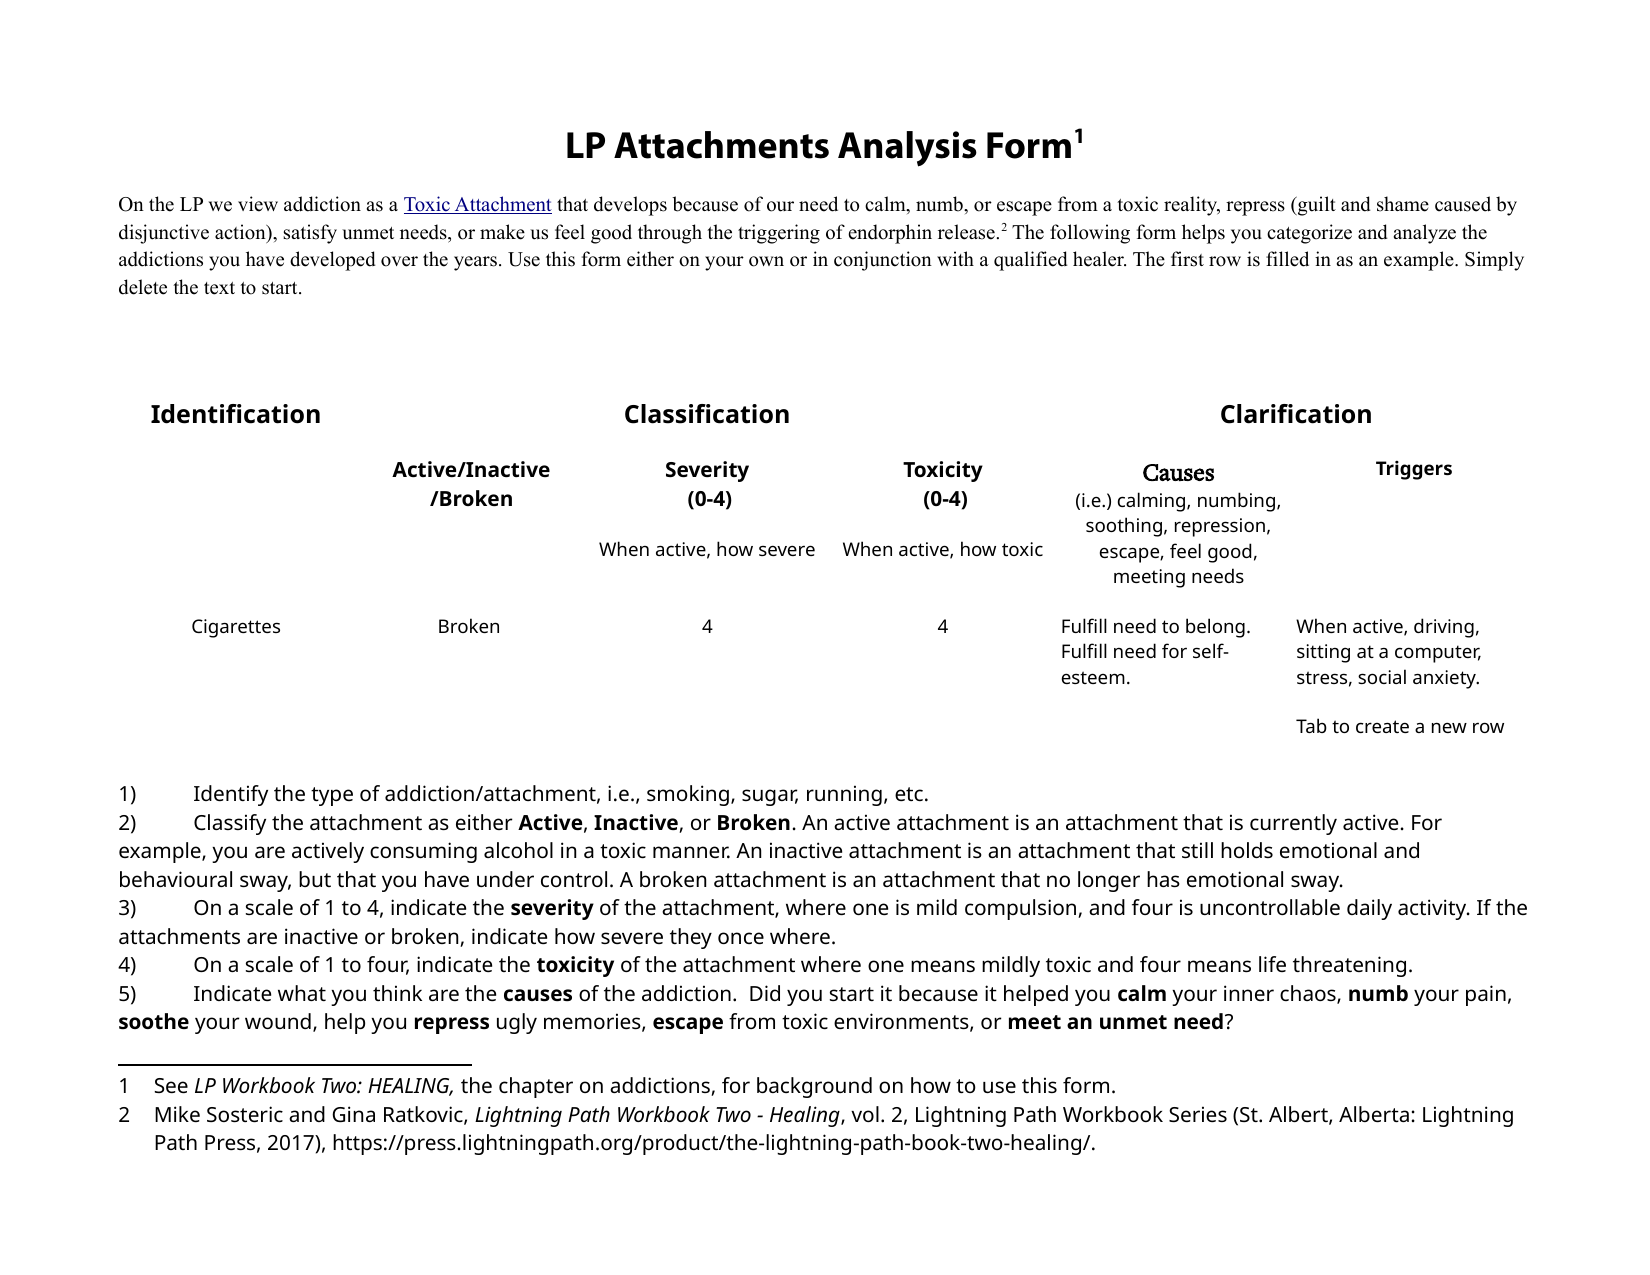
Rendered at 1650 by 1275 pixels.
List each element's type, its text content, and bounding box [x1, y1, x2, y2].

table_cell Tab to create a new row [1296, 702, 1532, 751]
table_cell Broken [354, 601, 589, 702]
table_cell [589, 702, 825, 751]
table_cell 4 [825, 601, 1061, 702]
table_cell When active, driving, sitting at a computer, stress, social anxiety. [1296, 601, 1532, 702]
text Mike Sosteric and Gina Ratkovic, Lightning Path Workbook Two - Healing, vol. 2, Lightning Path Workbook Series (St. Albert, Alberta: Lightning Path Press, 2017), https://press.lightningpath.org/product/the-lightning-path-book-two-healing/. [118, 1100, 1532, 1157]
list Identify the type of addiction/attachment, i.e., smoking, sugar, running, etc. [118, 779, 1532, 808]
list Classify the attachment as either Active, Inactive, or Broken. An active attachment is an attachment that is currently active. For example, you are actively consuming alcohol in a toxic manner. An inactive attachment is an attachment that still holds emotional and behavioural sway, but that you have under control. A broken attachment is an attachment that no longer has emotional sway. [118, 808, 1532, 893]
table_cell Cigarettes [118, 601, 354, 702]
table_cell 4 [589, 601, 825, 702]
text See LP Workbook Two: HEALING, the chapter on addictions, for background on how to use this form. [118, 1072, 1532, 1100]
list On a scale of 1 to four, indicate the toxicity of the attachment where one means mildly toxic and four means life threatening. [118, 950, 1532, 979]
table_cell [1061, 702, 1296, 751]
table_cell Causes (i.e.) calming, numbing, soothing, repression, escape, feel good, meeting needs [1061, 443, 1296, 601]
table_header Classification [354, 385, 1061, 443]
table_cell Fulfill need to belong. Fulfill need for self-esteem. [1061, 601, 1296, 702]
table_cell Active/Inactive /Broken [354, 443, 589, 601]
table_cell Triggers [1296, 443, 1532, 601]
table_cell Toxicity (0-4) When active, how toxic [825, 443, 1061, 601]
text On the LP we view addiction as a Toxic Attachment that develops because of our need to calm, numb, or escape from a toxic reality, repress (guilt and shame caused by disjunctive action), satisfy unmet needs, or make us feel good through the triggering of endorphin release. The following form helps you categorize and analyze the addictions you have developed over the years. Use this form either on your own or in conjunction with a qualified healer. The first row is filled in as an example. Simply delete the text to start. [118, 192, 1532, 299]
subtitle LP Attachments Analysis Form [118, 123, 1532, 168]
table_header Clarification [1061, 385, 1532, 443]
list On a scale of 1 to 4, indicate the severity of the attachment, where one is mild compulsion, and four is uncontrollable daily activity. If the attachments are inactive or broken, indicate how severe they once where. [118, 893, 1532, 950]
table_cell [825, 702, 1061, 751]
list Indicate what you think are the causes of the addiction. Did you start it because it helped you calm your inner chaos, numb your pain, soothe your wound, help you repress ugly memories, escape from toxic environments, or meet an unmet need? [118, 979, 1532, 1036]
table_cell [118, 702, 354, 751]
table_header Identification [118, 385, 354, 443]
table_cell [354, 702, 589, 751]
table_cell [118, 443, 354, 601]
table_cell Severity (0-4) When active, how severe [589, 443, 825, 601]
